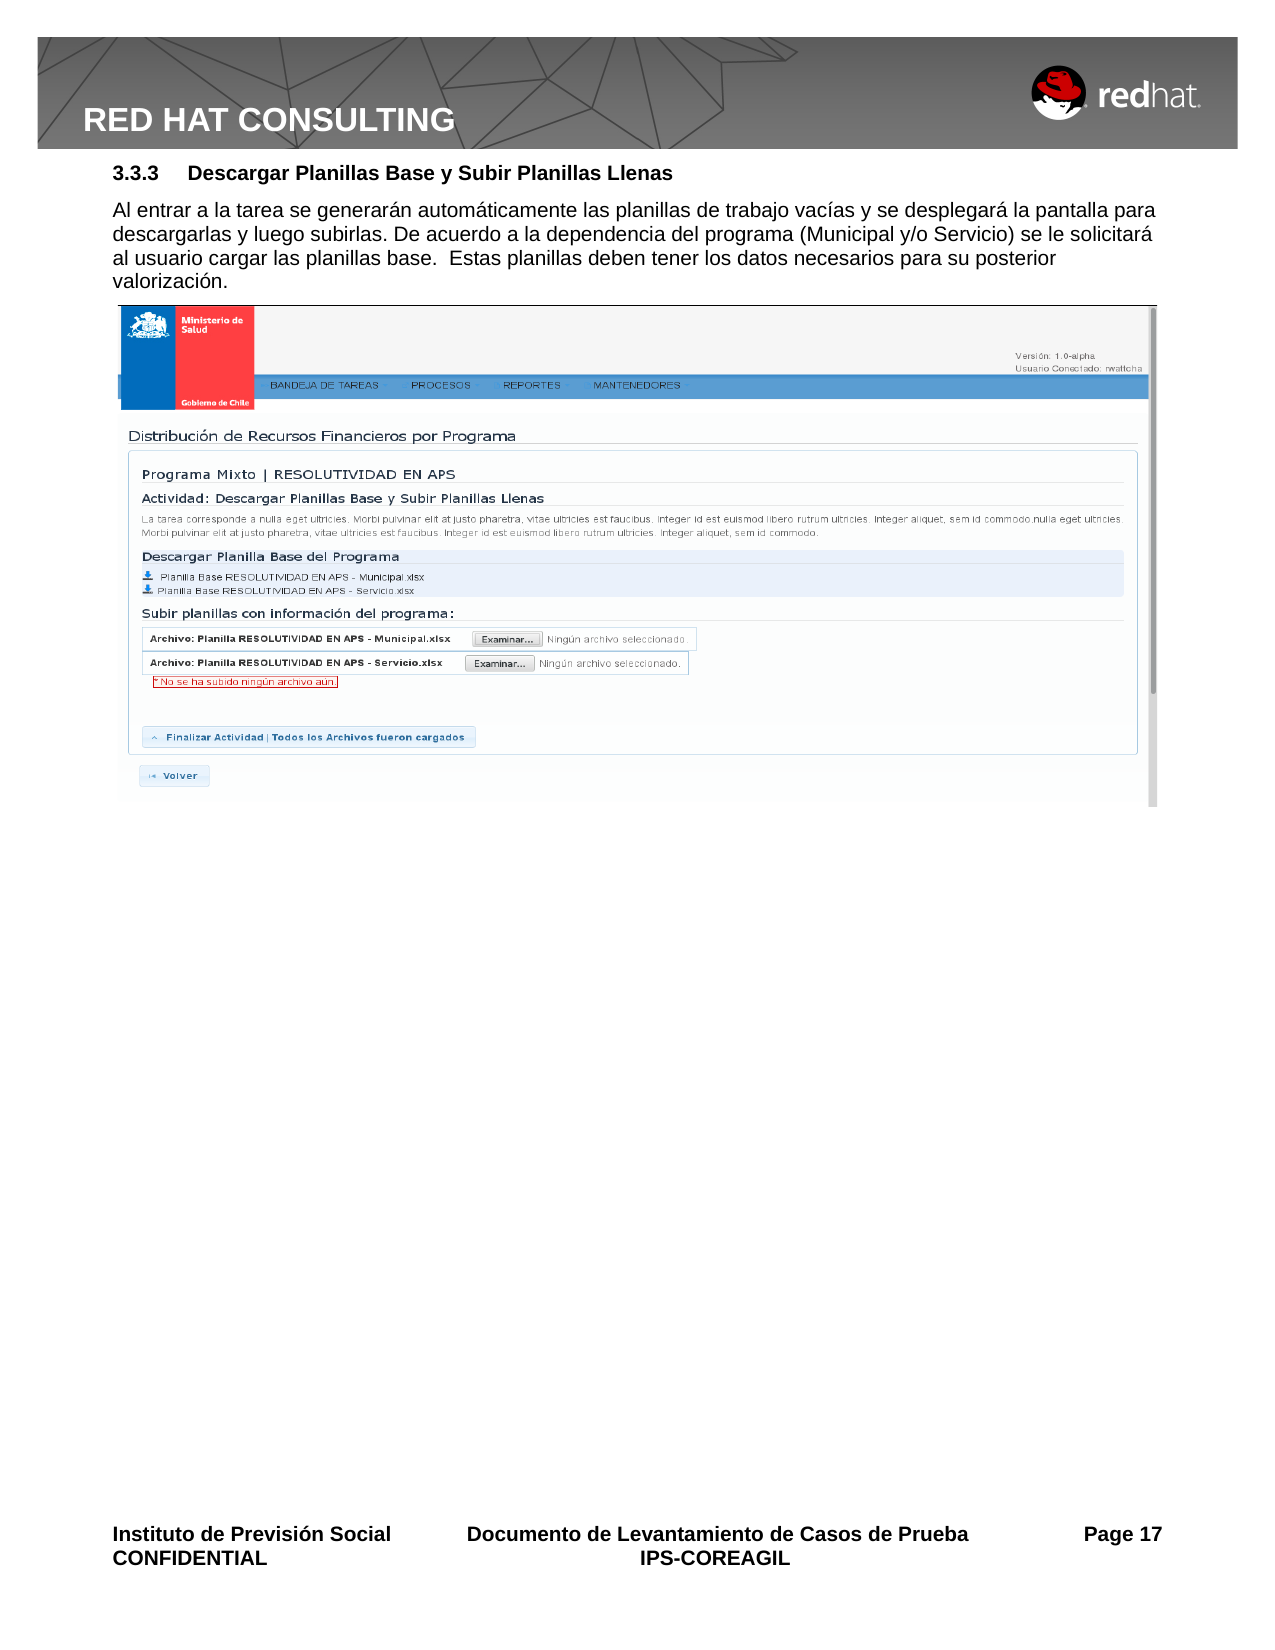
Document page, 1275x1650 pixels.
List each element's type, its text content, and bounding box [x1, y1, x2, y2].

subtitle Descargar Planillas Base y Subir Planillas Llenas [112, 161, 1162, 185]
picture [37, 37, 1238, 149]
text Al entrar a la tarea se generarán automáticamente las planillas de trabajo vacías y se desplegará la pantalla para descargarlas y luego subirlas. De acuerdo a la dependencia del programa (Municipal y/o Servicio) se le solicitará al usuario cargar las planillas base. Estas planillas deben tener los datos necesarios para su posterior valorización. [112, 197, 1162, 293]
picture [117, 305, 1158, 807]
